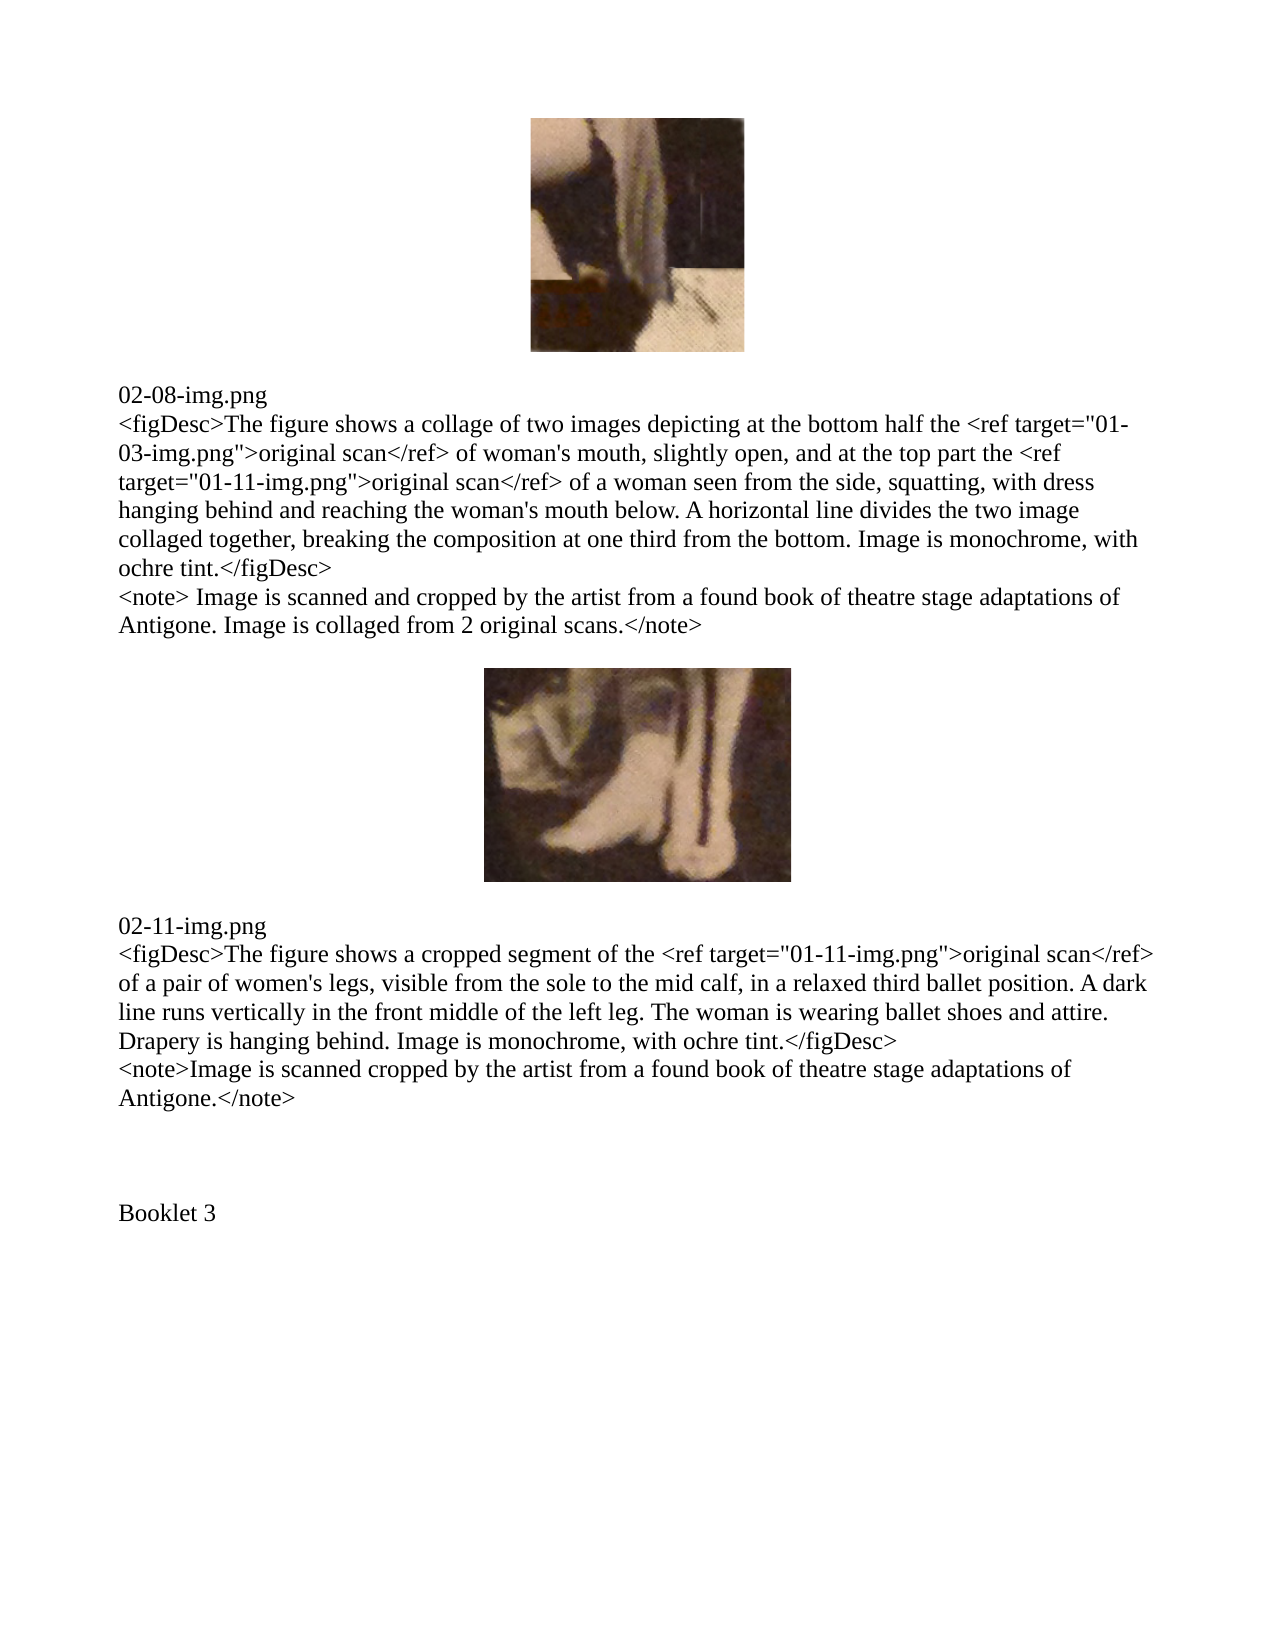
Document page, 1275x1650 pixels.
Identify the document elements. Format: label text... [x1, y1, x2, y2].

text <figDesc>The figure shows a cropped segment of the <ref target="01-11-img.png">original scan</ref> of a pair of women's legs, visible from the sole to the mid calf, in a relaxed third ballet position. A dark line runs vertically in the front middle of the left leg. The woman is wearing ballet shoes and attire. Drapery is hanging behind. Image is monochrome, with ochre tint.</figDesc> [118, 939, 1157, 1054]
text 02-08-img.png [118, 381, 1157, 409]
text <figDesc>The figure shows a collage of two images depicting at the bottom half the <ref target="01-03-img.png">original scan</ref> of woman's mouth, slightly open, and at the top part the <ref target="01-11-img.png">original scan</ref> of a woman seen from the side, squatting, with dress hanging behind and reaching the woman's mouth below. A horizontal line divides the two image collaged together, breaking the composition at one third from the bottom. Image is monochrome, with ochre tint.</figDesc> [118, 409, 1157, 582]
text 02-11-img.png [118, 911, 1157, 939]
text Booklet 3 [118, 1198, 1157, 1227]
picture [484, 668, 792, 882]
text <note>Image is scanned cropped by the artist from a found book of theatre stage adaptations of Antigone.</note> [118, 1054, 1157, 1112]
picture [530, 118, 745, 352]
text <note> Image is scanned and cropped by the artist from a found book of theatre stage adaptations of Antigone. Image is collaged from 2 original scans.</note> [118, 582, 1157, 639]
